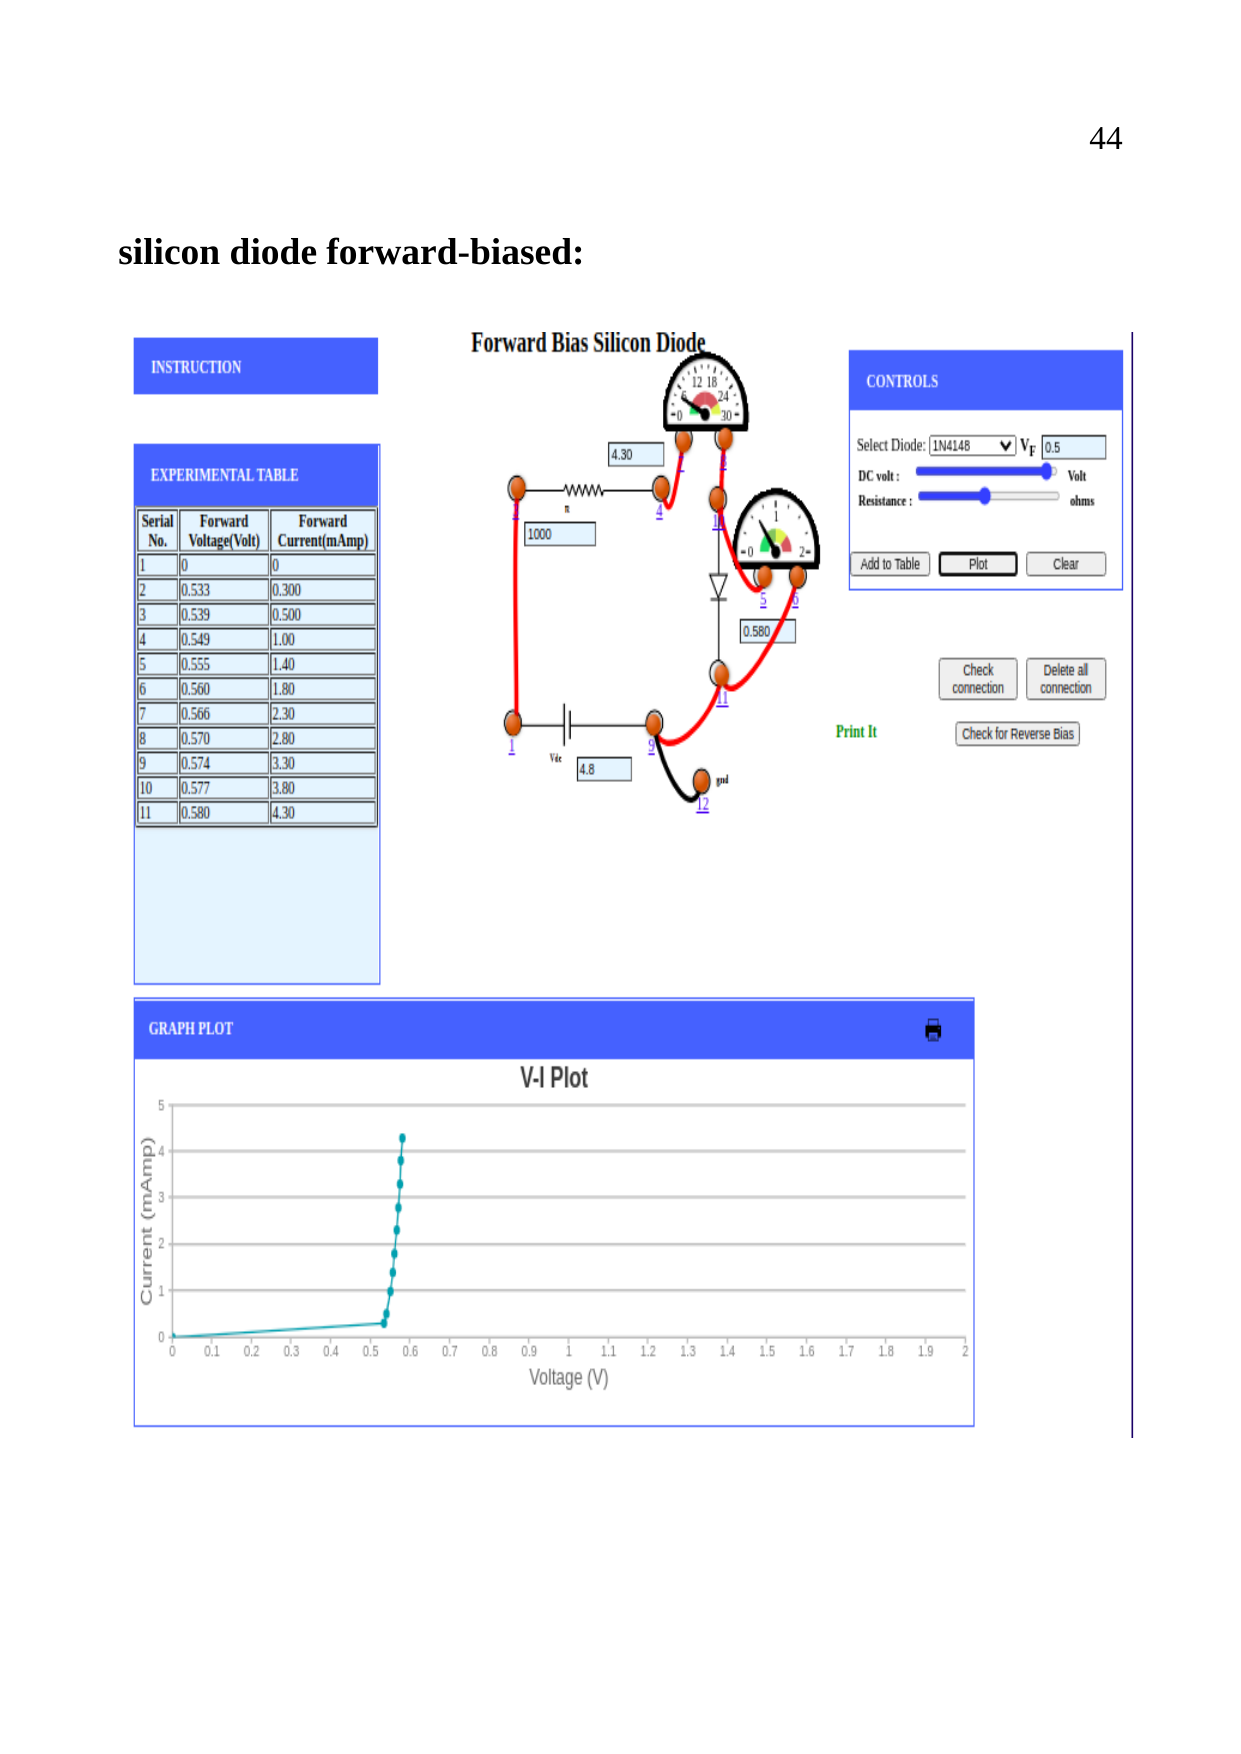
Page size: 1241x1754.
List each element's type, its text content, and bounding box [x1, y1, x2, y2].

text silicon diode forward-biased: [118, 229, 1122, 272]
picture [129, 332, 1134, 1438]
